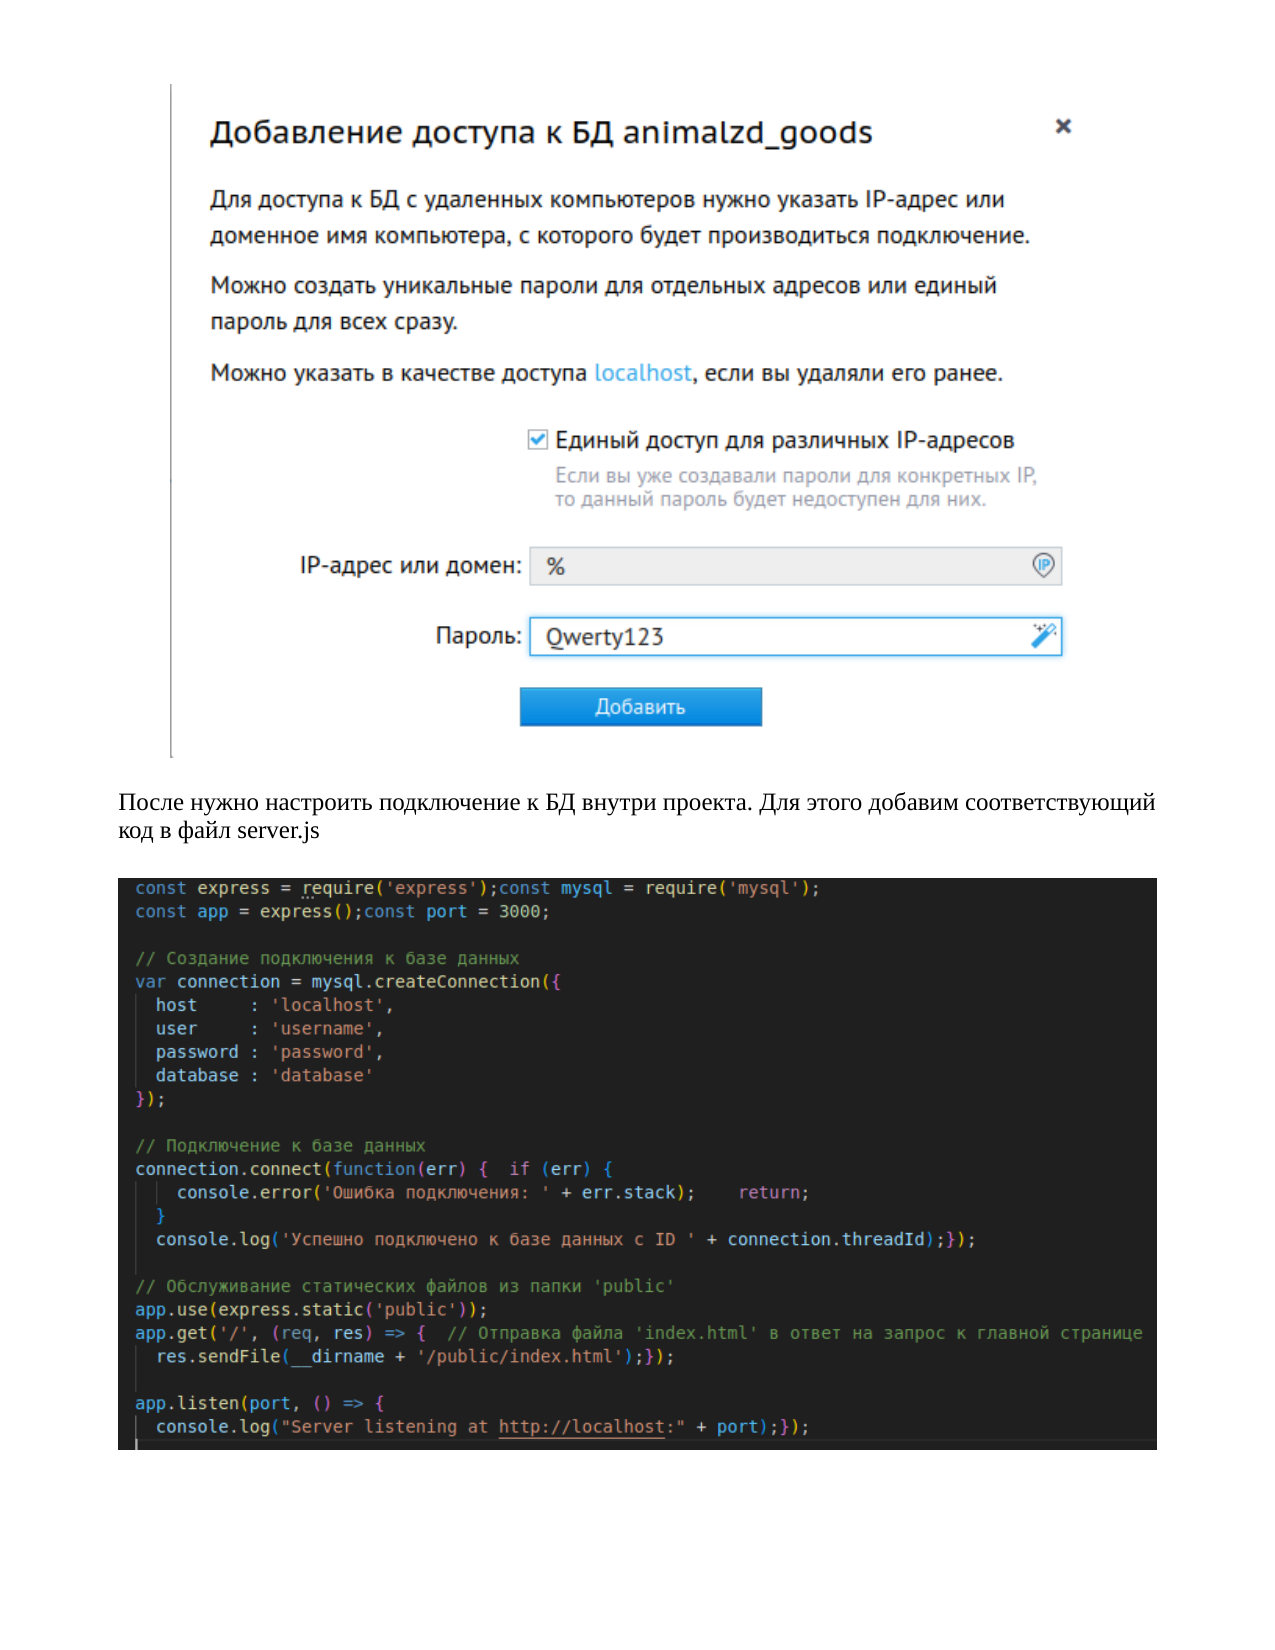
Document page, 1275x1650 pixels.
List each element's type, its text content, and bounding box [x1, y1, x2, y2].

text После нужно настроить подключение к БД внутри проекта. Для этого добавим соответствующий код в файл server.js [118, 787, 1157, 844]
picture [118, 878, 1157, 1450]
picture [170, 84, 1105, 758]
